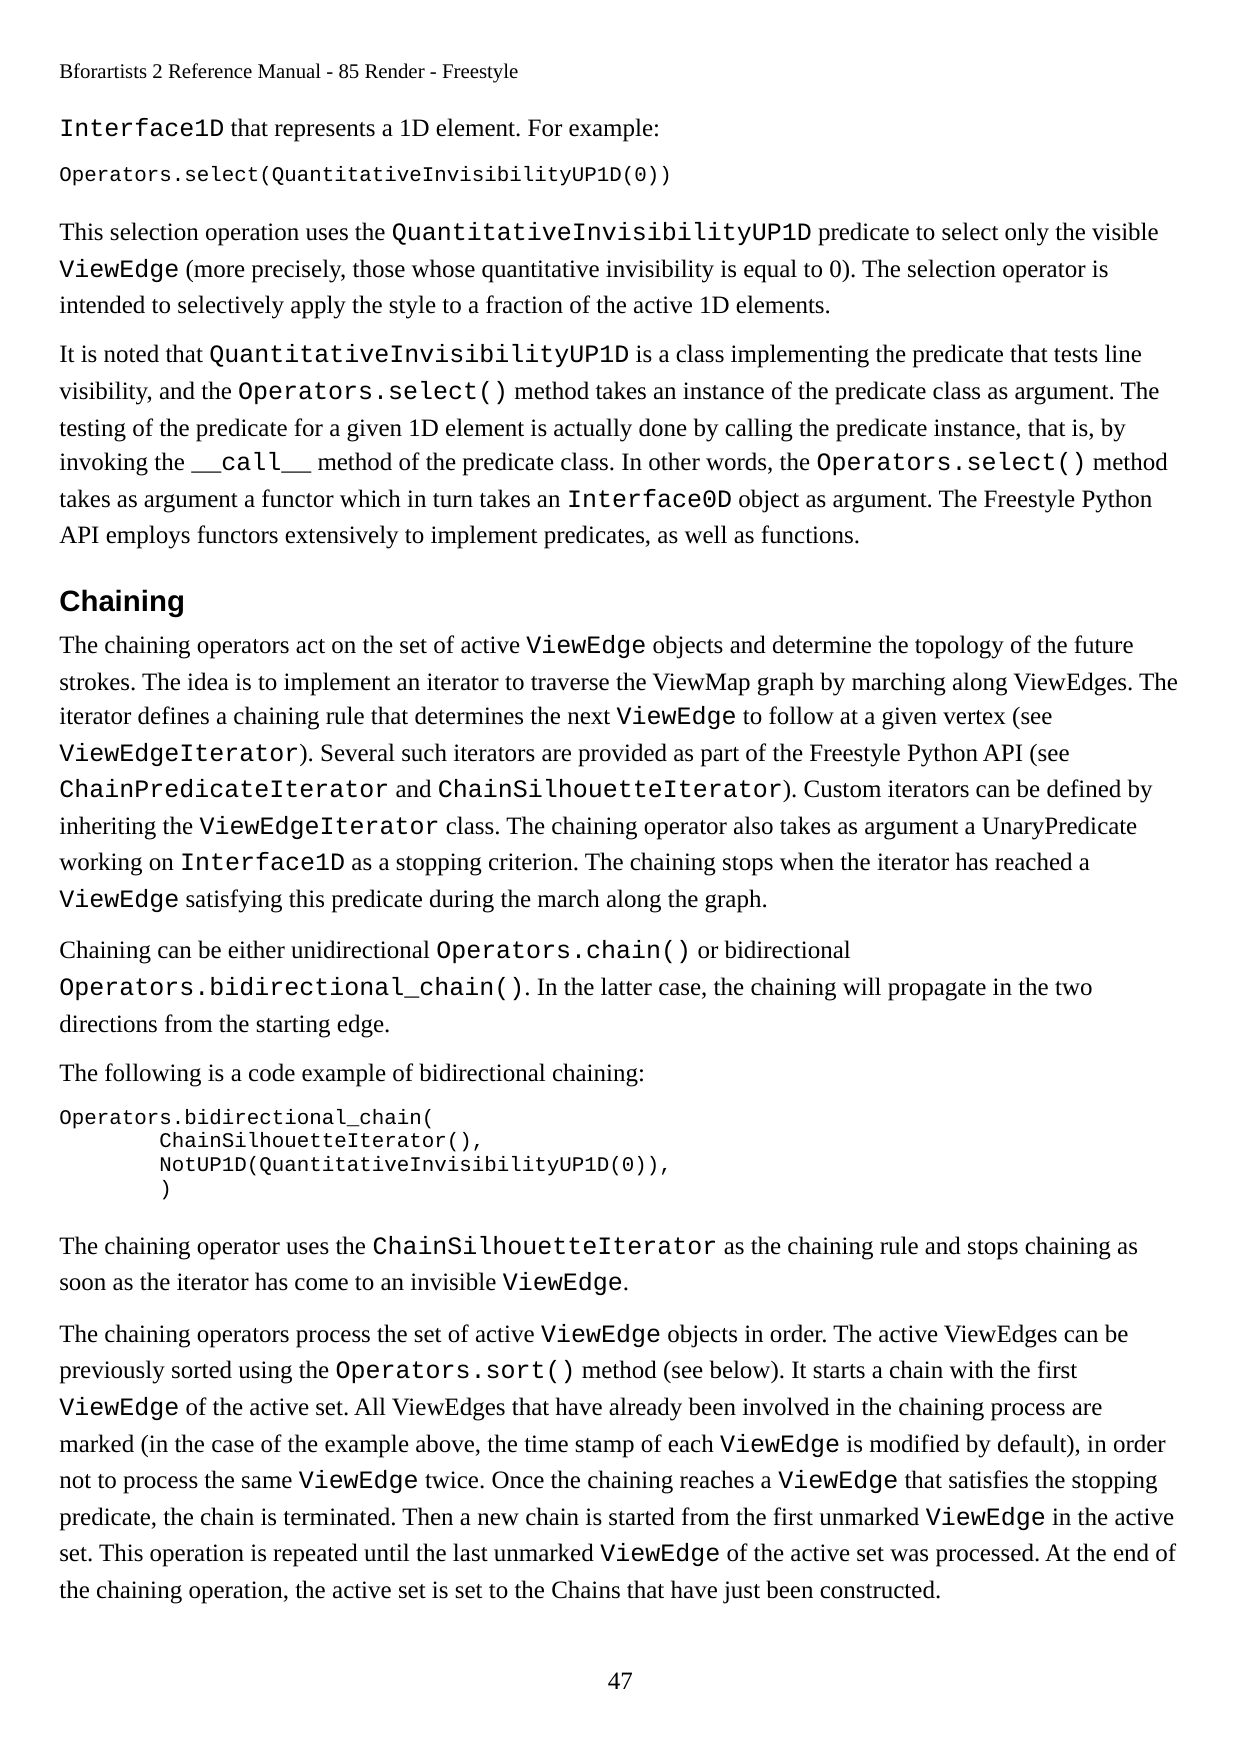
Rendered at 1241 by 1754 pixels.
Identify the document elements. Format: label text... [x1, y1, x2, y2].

text Chaining can be either unidirectional Operators.chain() or bidirectional Operators.bidirectional_chain(). In the latter case, the chaining will propagate in the two directions from the starting edge. [59, 936, 1181, 1037]
text ChainSilhouetteIterator(), [59, 1130, 1181, 1154]
text ) [59, 1178, 1181, 1201]
text The chaining operators act on the set of active ViewEdge objects and determine the topology of the future strokes. The idea is to implement an iterator to traverse the ViewMap graph by marching along ViewEdges. The iterator defines a chaining rule that determines the next ViewEdge to follow at a given vertex (see ViewEdgeIterator). Several such iterators are provided as part of the Freestyle Python API (see ChainPredicateIterator and ChainSilhouetteIterator). Custom iterators can be defined by inheriting the ViewEdgeIterator class. The chaining operator also takes as argument a UnaryPredicate working on Interface1D as a stopping criterion. The chaining stops when the iterator has reached a ViewEdge satisfying this predicate during the march along the graph. [59, 630, 1181, 915]
text The following is a code example of bidirectional chaining: [59, 1058, 1181, 1086]
text Interface1D that represents a 1D element. For example: [59, 113, 1181, 143]
subtitle Chaining [59, 584, 1181, 618]
text Operators.bidirectional_chain( [59, 1107, 1181, 1130]
text Operators.select(QuantitativeInvisibilityUP1D(0)) [59, 164, 1181, 188]
text NotUP1D(QuantitativeInvisibilityUP1D(0)), [59, 1154, 1181, 1178]
text It is noted that QuantitativeInvisibilityUP1D is a class implementing the predicate that tests line visibility, and the Operators.select() method takes an instance of the predicate class as argument. The testing of the predicate for a given 1D element is actually done by calling the predicate instance, that is, by invoking the __call__ method of the predicate class. In other words, the Operators.select() method takes as argument a functor which in turn takes an Interface0D object as argument. The Freestyle Python API employs functors extensively to implement predicates, as well as functions. [59, 339, 1181, 549]
text This selection operation uses the QuantitativeInvisibilityUP1D predicate to select only the visible ViewEdge (more precisely, those whose quantitative invisibility is equal to 0). The selection operator is intended to selectively apply the style to a fraction of the active 1D elements. [59, 217, 1181, 319]
text The chaining operators process the set of active ViewEdge objects in order. The active ViewEdges can be previously sorted using the Operators.sort() method (see below). It starts a chain with the first ViewEdge of the active set. All ViewEdges that have already been involved in the chaining process are marked (in the case of the example above, the time stamp of each ViewEdge is modified by default), in order not to process the same ViewEdge twice. Once the chaining reaches a ViewEdge that satisfies the stopping predicate, the chain is terminated. Then a new chain is started from the first unmarked ViewEdge in the active set. This operation is repeated until the last unmarked ViewEdge of the active set was processed. At the end of the chaining operation, the active set is set to the Chains that have just been constructed. [59, 1319, 1181, 1604]
text The chaining operator uses the ChainSilhouetteIterator as the chaining rule and stops chaining as soon as the iterator has come to an invisible ViewEdge. [59, 1231, 1181, 1298]
